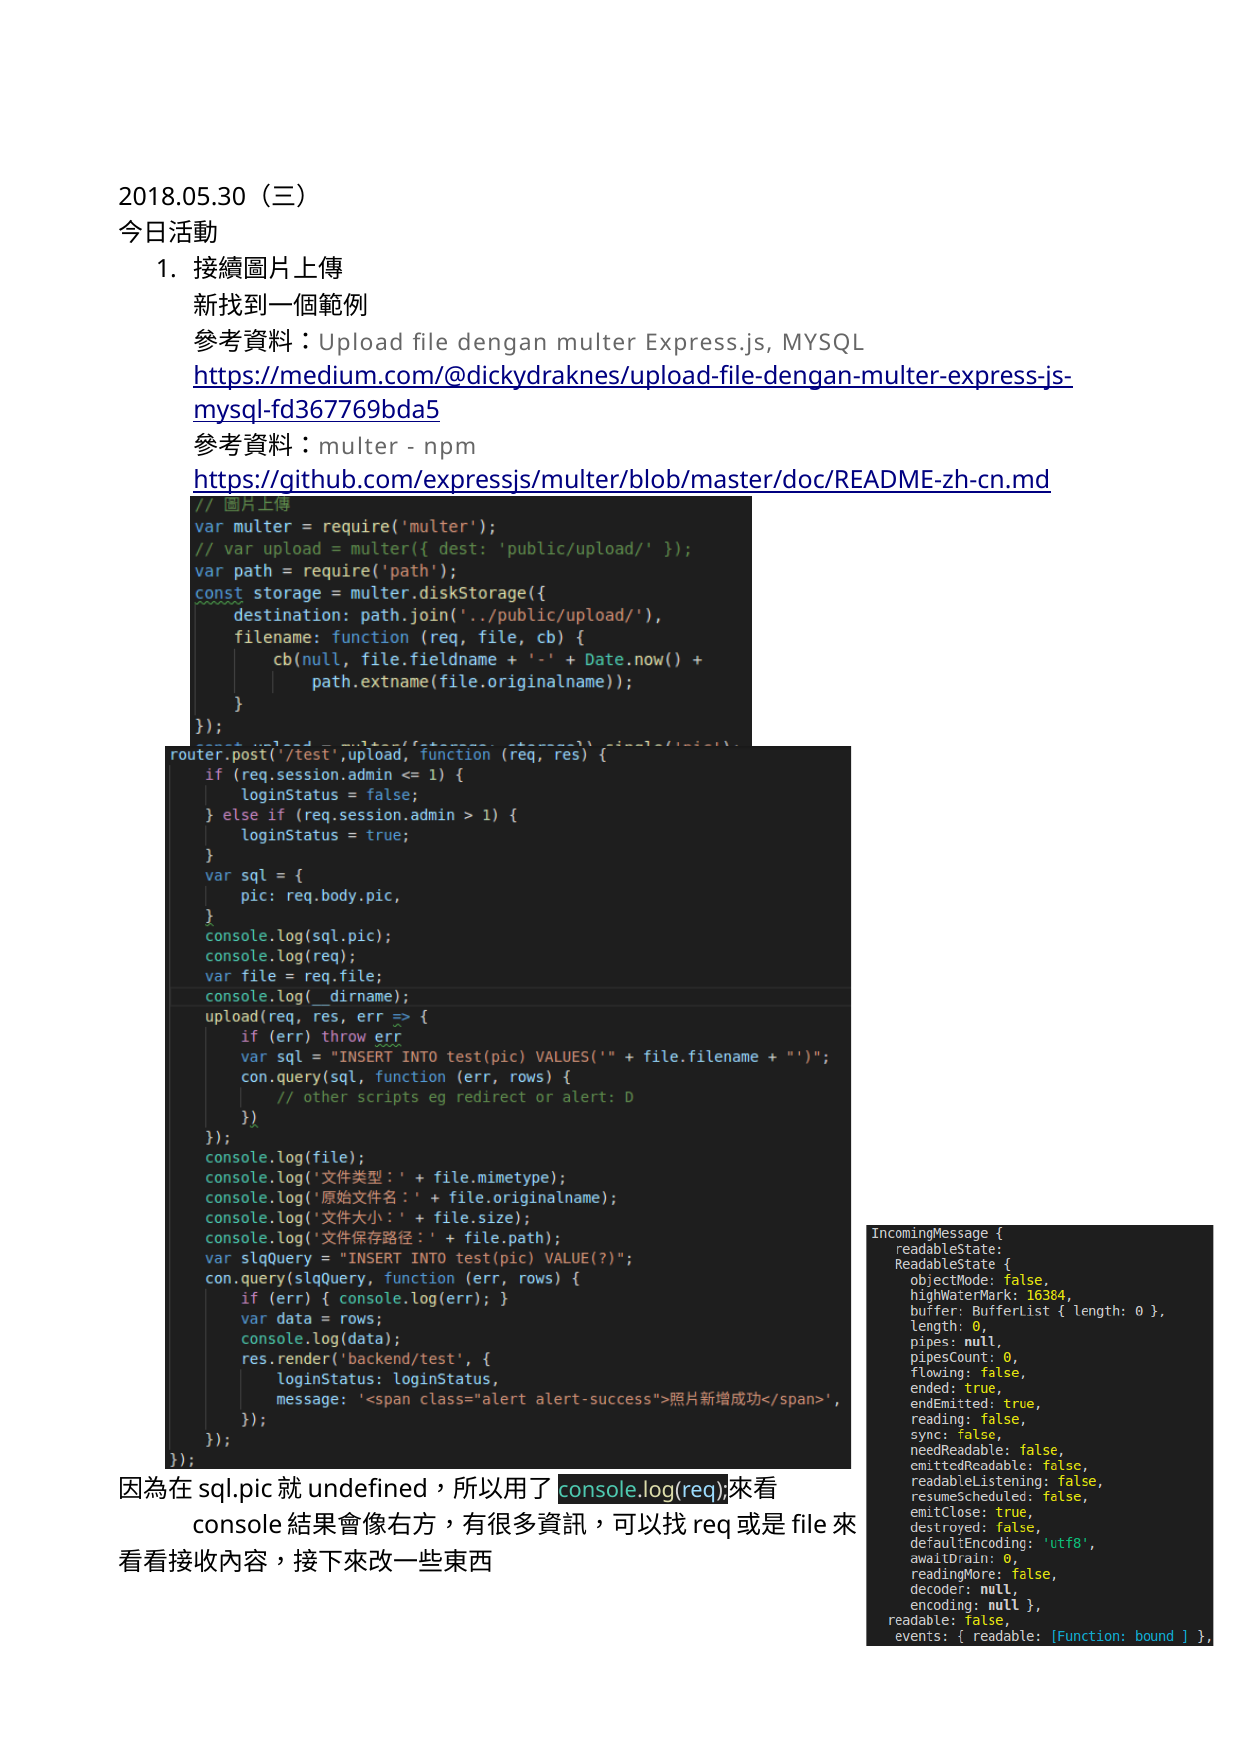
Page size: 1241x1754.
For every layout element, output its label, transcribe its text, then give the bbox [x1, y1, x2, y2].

picture [165, 496, 852, 1469]
list 參考資料：Upload file dengan multer Express.js, MYSQL [156, 321, 1122, 358]
text 因為在sql.pic就undefined，所以用了console.log(req);來看 [118, 1416, 866, 1505]
text 今日活動 [118, 213, 1122, 249]
list https://medium.com/@dickydraknes/upload-file-dengan-multer-express-js-mysql-fd367769bda5 [156, 358, 1122, 426]
picture [866, 1225, 1214, 1646]
list 接續圖片上傳 [156, 249, 1122, 285]
text console結果會像右方，有很多資訊，可以找req或是file來看看接收內容，接下來改一些東西 [118, 1505, 866, 1577]
text 2018.05.30（三） [118, 176, 1122, 213]
list 參考資料：multer - npm [156, 426, 1122, 462]
list 新找到一個範例 [156, 285, 1122, 321]
list https://github.com/expressjs/multer/blob/master/doc/README-zh-cn.md [156, 462, 1122, 496]
